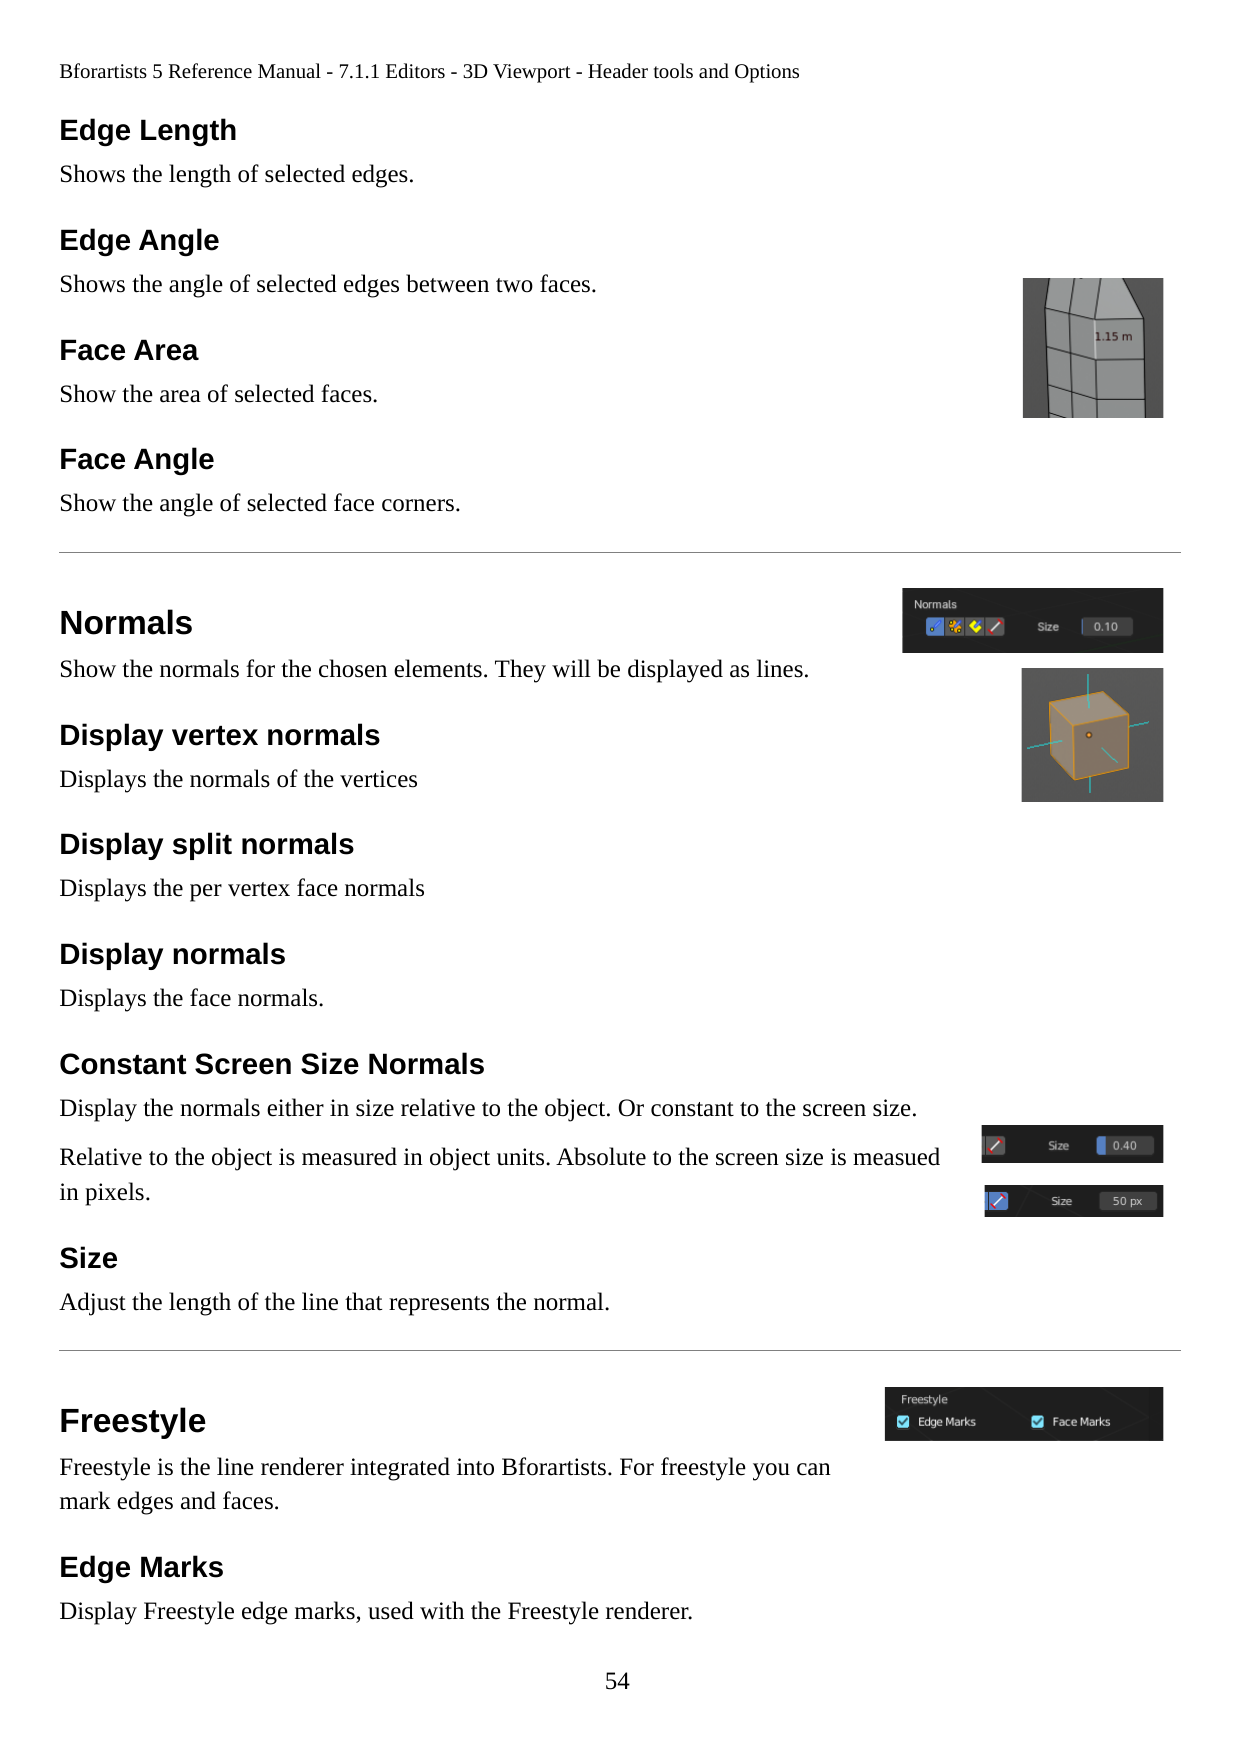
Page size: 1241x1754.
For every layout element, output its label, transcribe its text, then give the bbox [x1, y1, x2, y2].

text Display the normals either in size relative to the object. Or constant to the screen size. [59, 1093, 1181, 1122]
subtitle Constant Screen Size Normals [59, 1047, 1181, 1081]
subtitle Edge Marks [59, 1550, 1181, 1584]
text Show the angle of selected face corners. [59, 488, 1181, 517]
subtitle Face Area [59, 332, 1022, 366]
subtitle [1164, 1401, 1181, 1439]
text Relative to the object is measured in object units. Absolute to the screen size is measued in pixels. [59, 1142, 1181, 1206]
text Displays the face normals. [59, 983, 1181, 1012]
subtitle Freestyle [59, 1401, 884, 1439]
text Shows the length of selected edges. [59, 159, 1181, 188]
text Shows the angle of selected edges between two faces. [59, 269, 1181, 297]
text Display Freestyle edge marks, used with the Freestyle renderer. [59, 1596, 1181, 1625]
picture [902, 588, 1164, 653]
subtitle Edge Angle [59, 222, 1181, 256]
subtitle [1164, 603, 1181, 641]
subtitle Normals [59, 603, 902, 641]
text Adjust the length of the line that represents the normal. [59, 1287, 1181, 1316]
text Show the normals for the chosen elements. They will be displayed as lines. [59, 654, 1181, 682]
picture [1021, 668, 1164, 802]
subtitle [1164, 332, 1181, 366]
subtitle Display normals [59, 937, 1181, 971]
subtitle [1164, 717, 1181, 751]
subtitle Edge Length [59, 113, 1181, 146]
picture [981, 1125, 1164, 1163]
text Displays the per vertex face normals [59, 873, 1181, 902]
picture [1022, 278, 1164, 418]
text Displays the normals of the vertices [59, 764, 1021, 792]
subtitle Display split normals [59, 827, 1181, 861]
text Freestyle is the line renderer integrated into Bforartists. For freestyle you can mark edges and faces. [59, 1452, 1181, 1515]
subtitle Size [59, 1241, 1181, 1274]
text Show the area of selected faces. [59, 379, 1022, 407]
subtitle Face Angle [59, 442, 1181, 476]
subtitle Display vertex normals [59, 717, 1021, 751]
